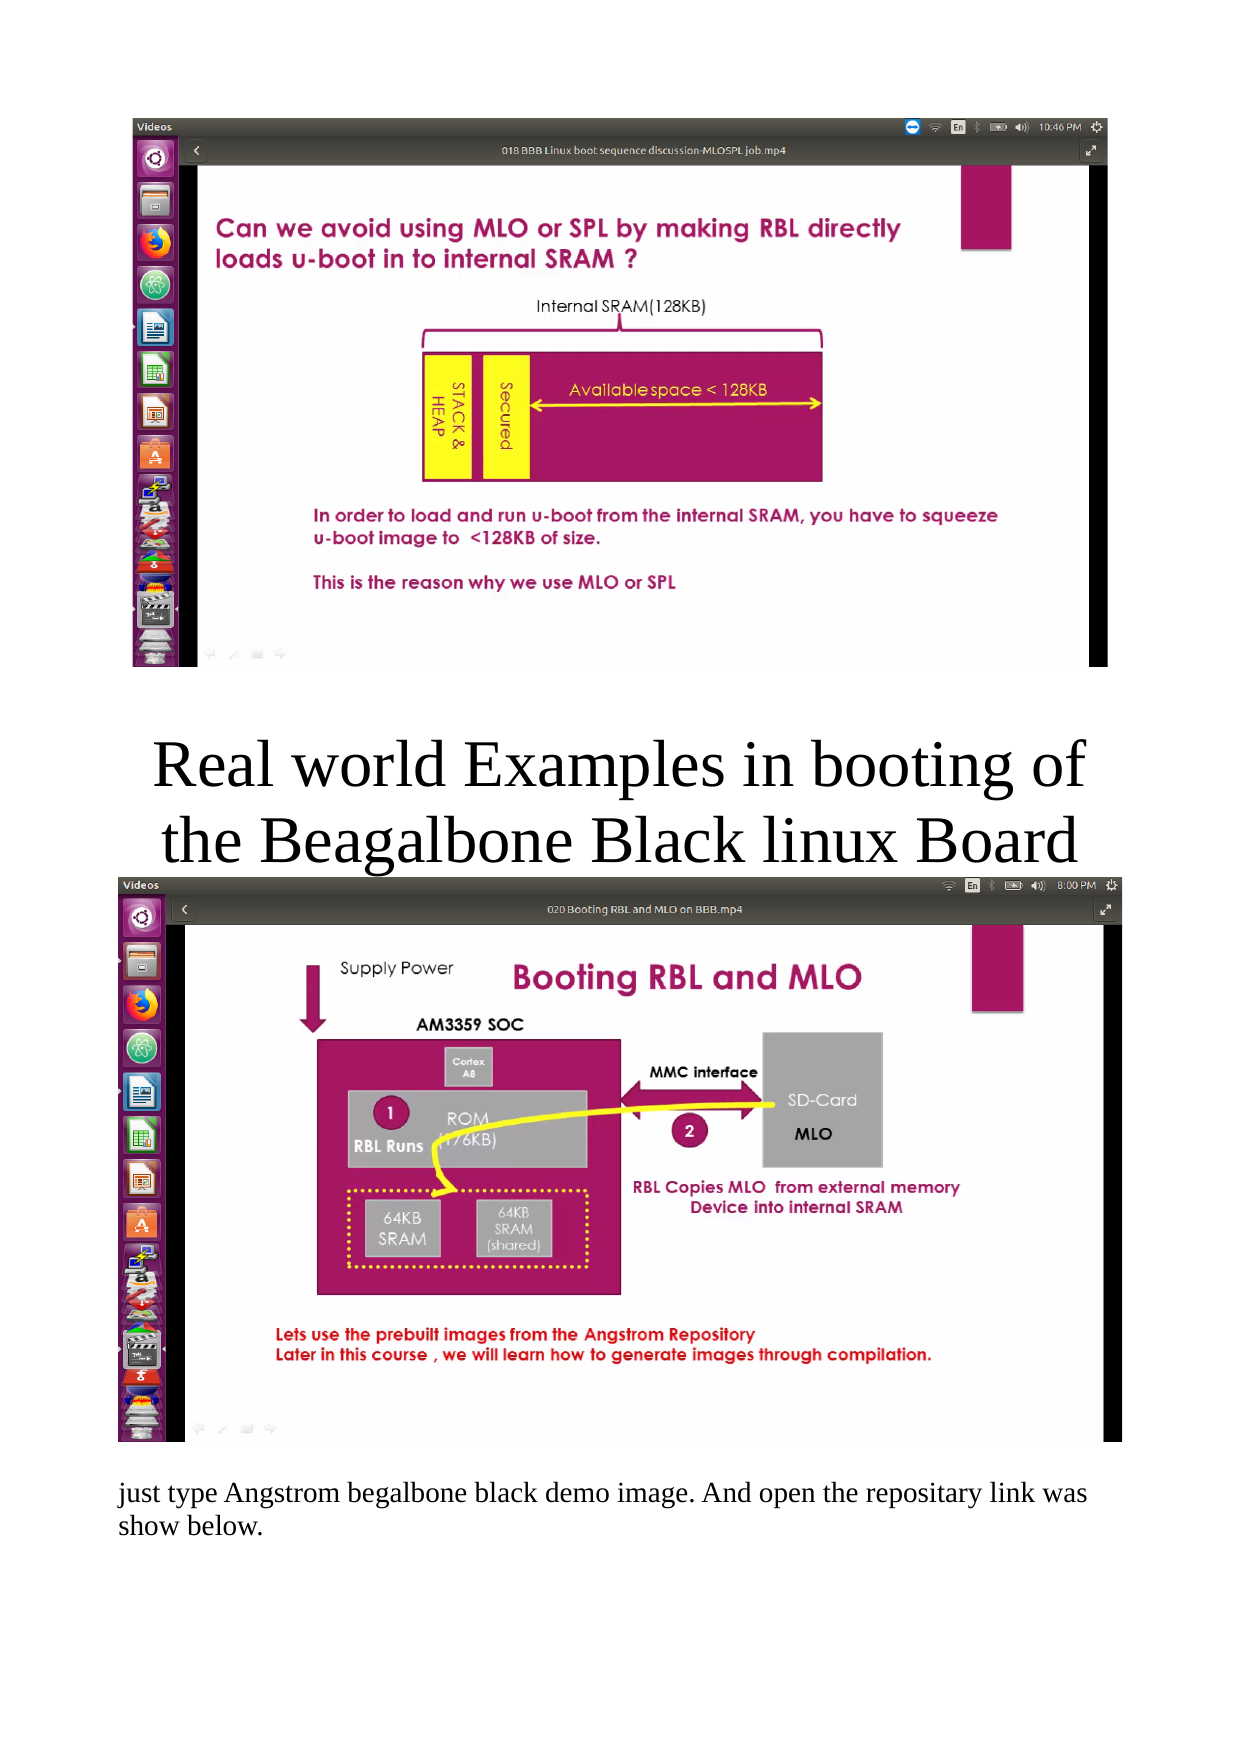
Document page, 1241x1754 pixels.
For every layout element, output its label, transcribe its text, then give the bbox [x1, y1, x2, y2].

text Real world Examples in booting of the Beagalbone Black linux Board [118, 724, 1122, 877]
text just type Angstrom begalbone black demo image. And open the repositary link was show below. [118, 1475, 1122, 1542]
picture [132, 118, 1108, 667]
picture [118, 877, 1123, 1442]
